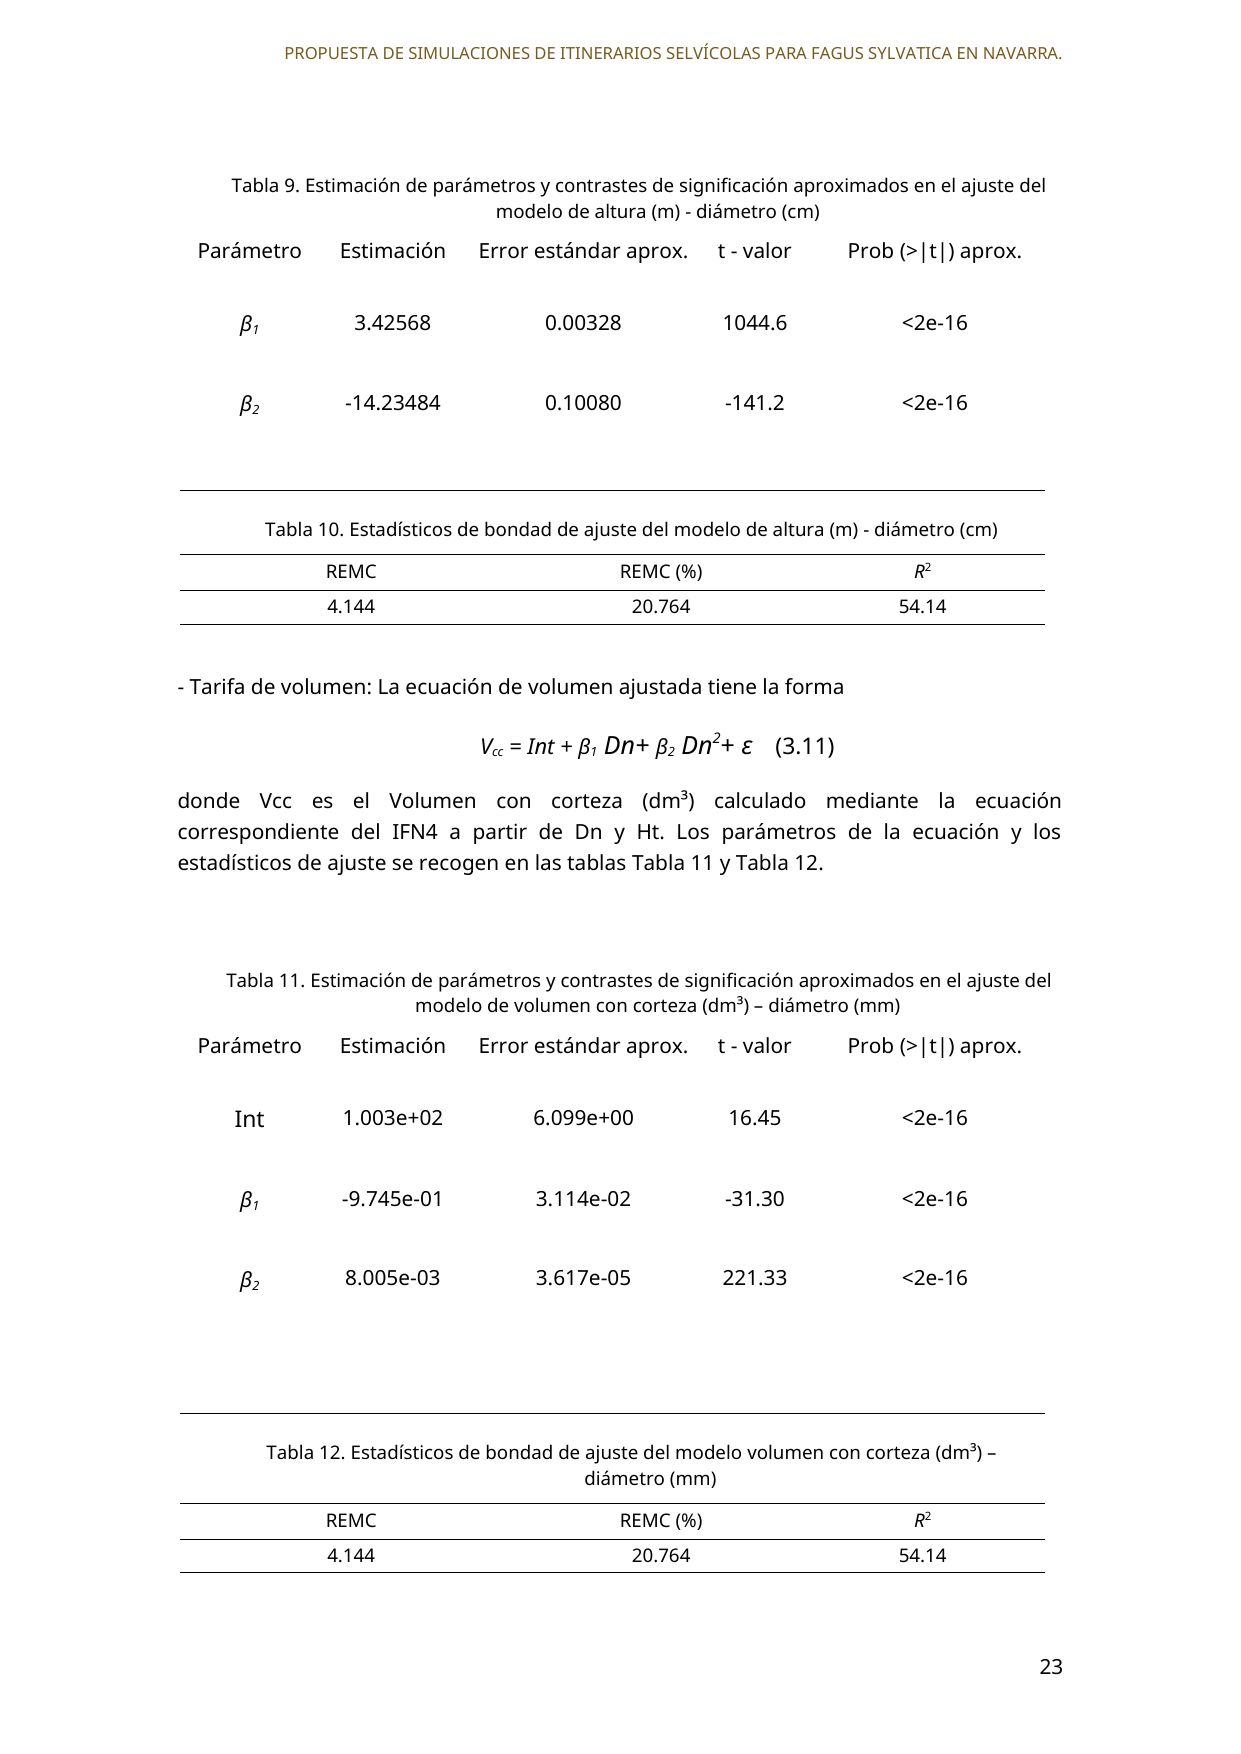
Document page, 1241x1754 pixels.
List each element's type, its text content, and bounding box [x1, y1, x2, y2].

table_cell t - valor [696, 1031, 813, 1078]
table_cell REMC (%) [522, 1504, 800, 1539]
table_header Estimación de parámetros y contrastes de significación aproximados en el ajuste del modelo de volumen con corteza (dm³) – diámetro (mm) [184, 942, 1056, 1031]
table_cell Int [184, 1078, 314, 1159]
table_cell <2e-16 [814, 1239, 1056, 1319]
table_cell Prob (>|t|) aprox. [814, 236, 1056, 283]
text donde Vcc es el Volumen con corteza (dm³) calculado mediante la ecuación correspondiente del IFN4 a partir de Dn y Ht. Los parámetros de la ecuación y los estadísticos de ajuste se recogen en las tablas Tabla 11 y Tabla 12. [177, 786, 1063, 876]
table_cell 3.617e-05 [471, 1239, 696, 1319]
text Vcc = Int + β1 Dn+ β2 Dn2+ ε (3.11) [177, 727, 1063, 761]
table_cell β2 [184, 1239, 314, 1319]
table_cell <2e-16 [814, 1159, 1056, 1239]
table_cell -9.745e-01 [315, 1159, 471, 1239]
table_cell R2 [800, 555, 1045, 590]
table_cell <2e-16 [814, 1078, 1056, 1159]
table_cell 1.003e+02 [315, 1078, 471, 1159]
table_cell 0.00328 [471, 283, 696, 363]
table_cell 4.144 [180, 591, 522, 623]
table_cell REMC [180, 1504, 522, 1539]
table_cell Error estándar aprox. [471, 1031, 696, 1078]
table_cell 20.764 [522, 1540, 800, 1572]
table_cell β2 [184, 363, 314, 443]
table_cell β1 [184, 283, 314, 363]
table_cell 54.14 [800, 591, 1045, 623]
table_cell -141.2 [696, 363, 813, 443]
table_cell 20.764 [522, 591, 800, 623]
table_cell 0.10080 [471, 363, 696, 443]
table_cell 1044.6 [696, 283, 813, 363]
table_cell 8.005e-03 [315, 1239, 471, 1319]
table_cell 221.33 [696, 1239, 813, 1319]
table_cell REMC [180, 555, 522, 590]
table_cell 16.45 [696, 1078, 813, 1159]
table_cell 3.114e-02 [471, 1159, 696, 1239]
text - Tarifa de volumen: La ecuación de volumen ajustada tiene la forma [177, 672, 1063, 700]
table_cell -31.30 [696, 1159, 813, 1239]
table_cell Prob (>|t|) aprox. [814, 1031, 1056, 1078]
table_cell 54.14 [800, 1540, 1045, 1572]
table_cell REMC (%) [522, 555, 800, 590]
table_cell Parámetro [184, 236, 314, 283]
table_cell 6.099e+00 [471, 1078, 696, 1159]
table_cell 3.42568 [315, 283, 471, 363]
table_cell Parámetro [184, 1031, 314, 1078]
table_cell -14.23484 [315, 363, 471, 443]
table_header Estadísticos de bondad de ajuste del modelo de altura (m) - diámetro (cm) [180, 491, 1045, 554]
table_cell Error estándar aprox. [471, 236, 696, 283]
table_cell t - valor [696, 236, 813, 283]
table_cell Estimación [315, 236, 471, 283]
table_cell <2e-16 [814, 363, 1056, 443]
table_cell <2e-16 [814, 283, 1056, 363]
table_header Estadísticos de bondad de ajuste del modelo volumen con corteza (dm³) – diámetro (mm) [180, 1414, 1045, 1503]
table_header Estimación de parámetros y contrastes de significación aproximados en el ajuste del modelo de altura (m) - diámetro (cm) [184, 148, 1056, 236]
table_cell β1 [184, 1159, 314, 1239]
table_cell Estimación [315, 1031, 471, 1078]
table_cell 4.144 [180, 1540, 522, 1572]
table_cell R2 [800, 1504, 1045, 1539]
